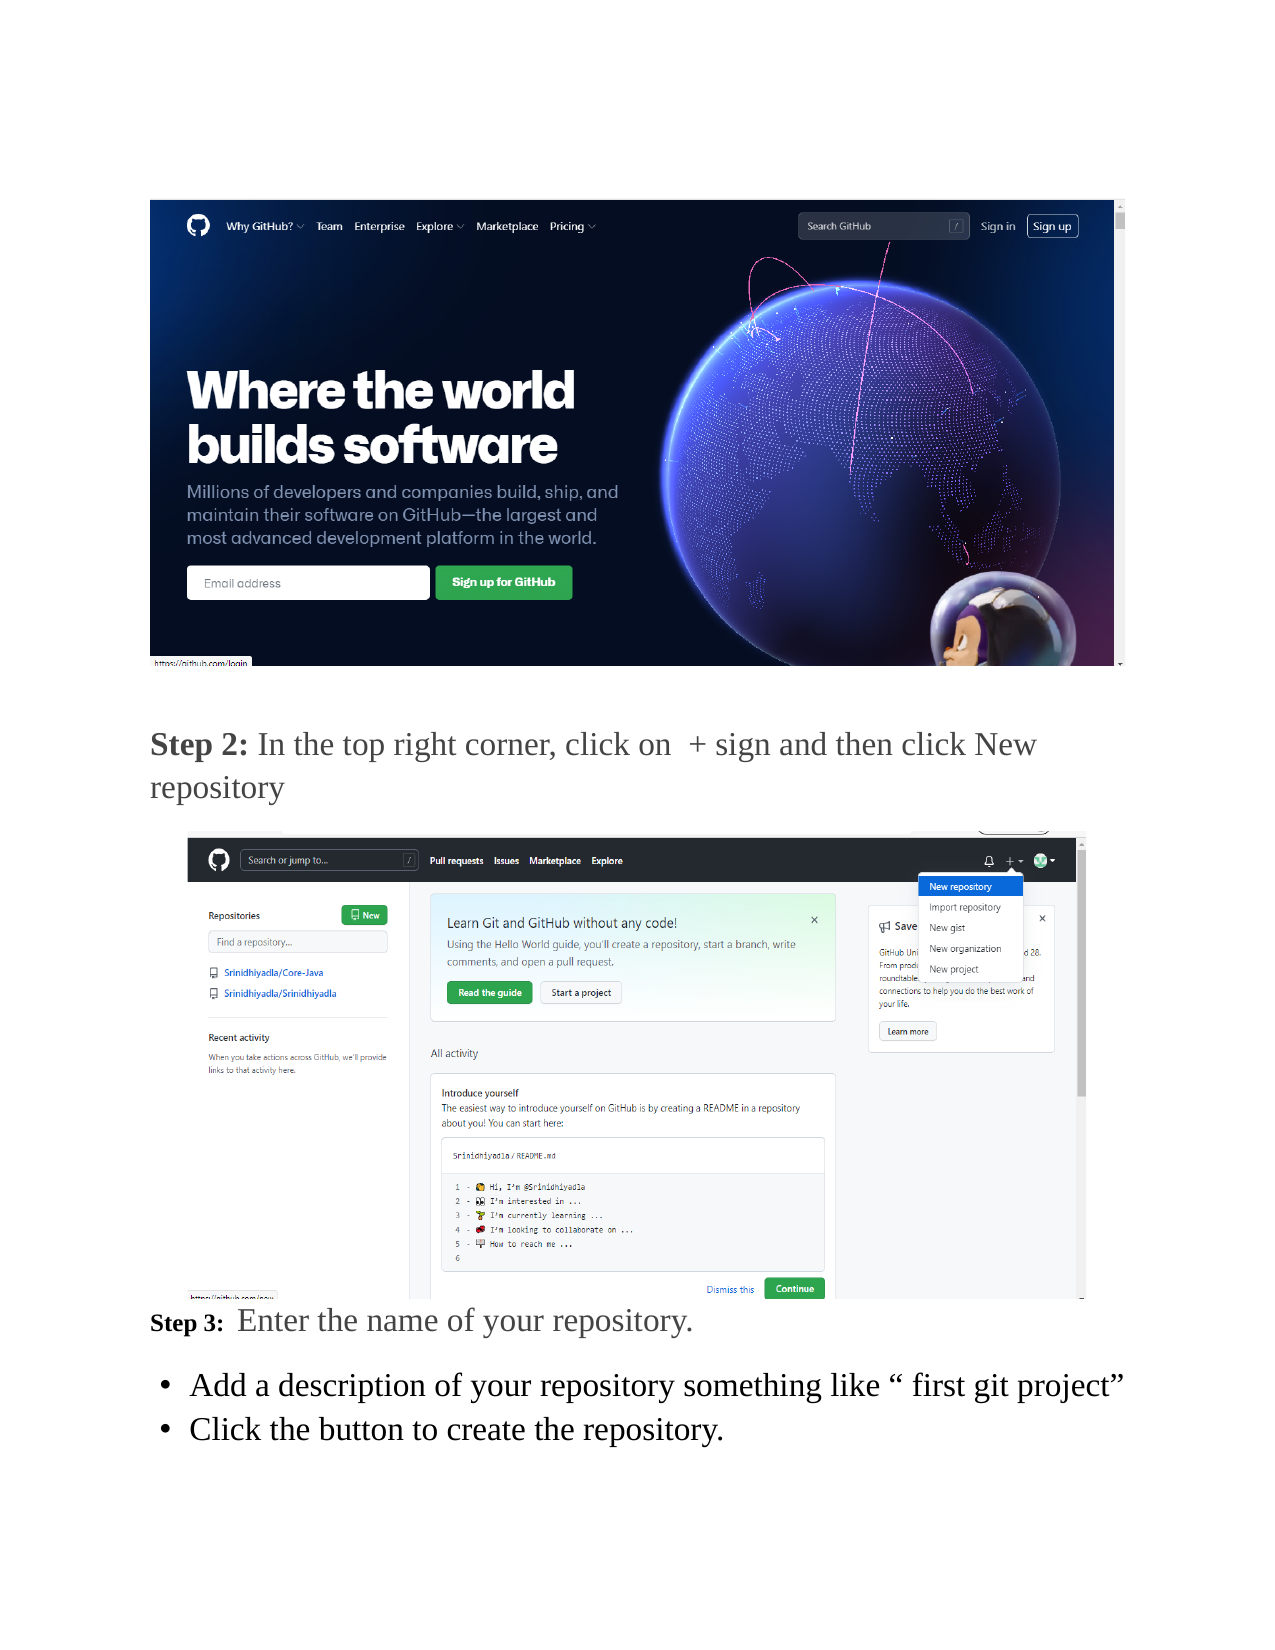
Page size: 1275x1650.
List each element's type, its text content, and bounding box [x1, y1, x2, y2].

text Step 3: Enter the name of your repository. [150, 1221, 1125, 1338]
picture [187, 831, 1087, 1299]
text Step 2: In the top right corner, click on + sign and then click New repository [150, 724, 1125, 806]
list Click the button to create the repository. [159, 1409, 1125, 1447]
list Add a description of your repository something like “ first git project” [159, 1365, 1125, 1403]
picture [150, 198, 1125, 666]
